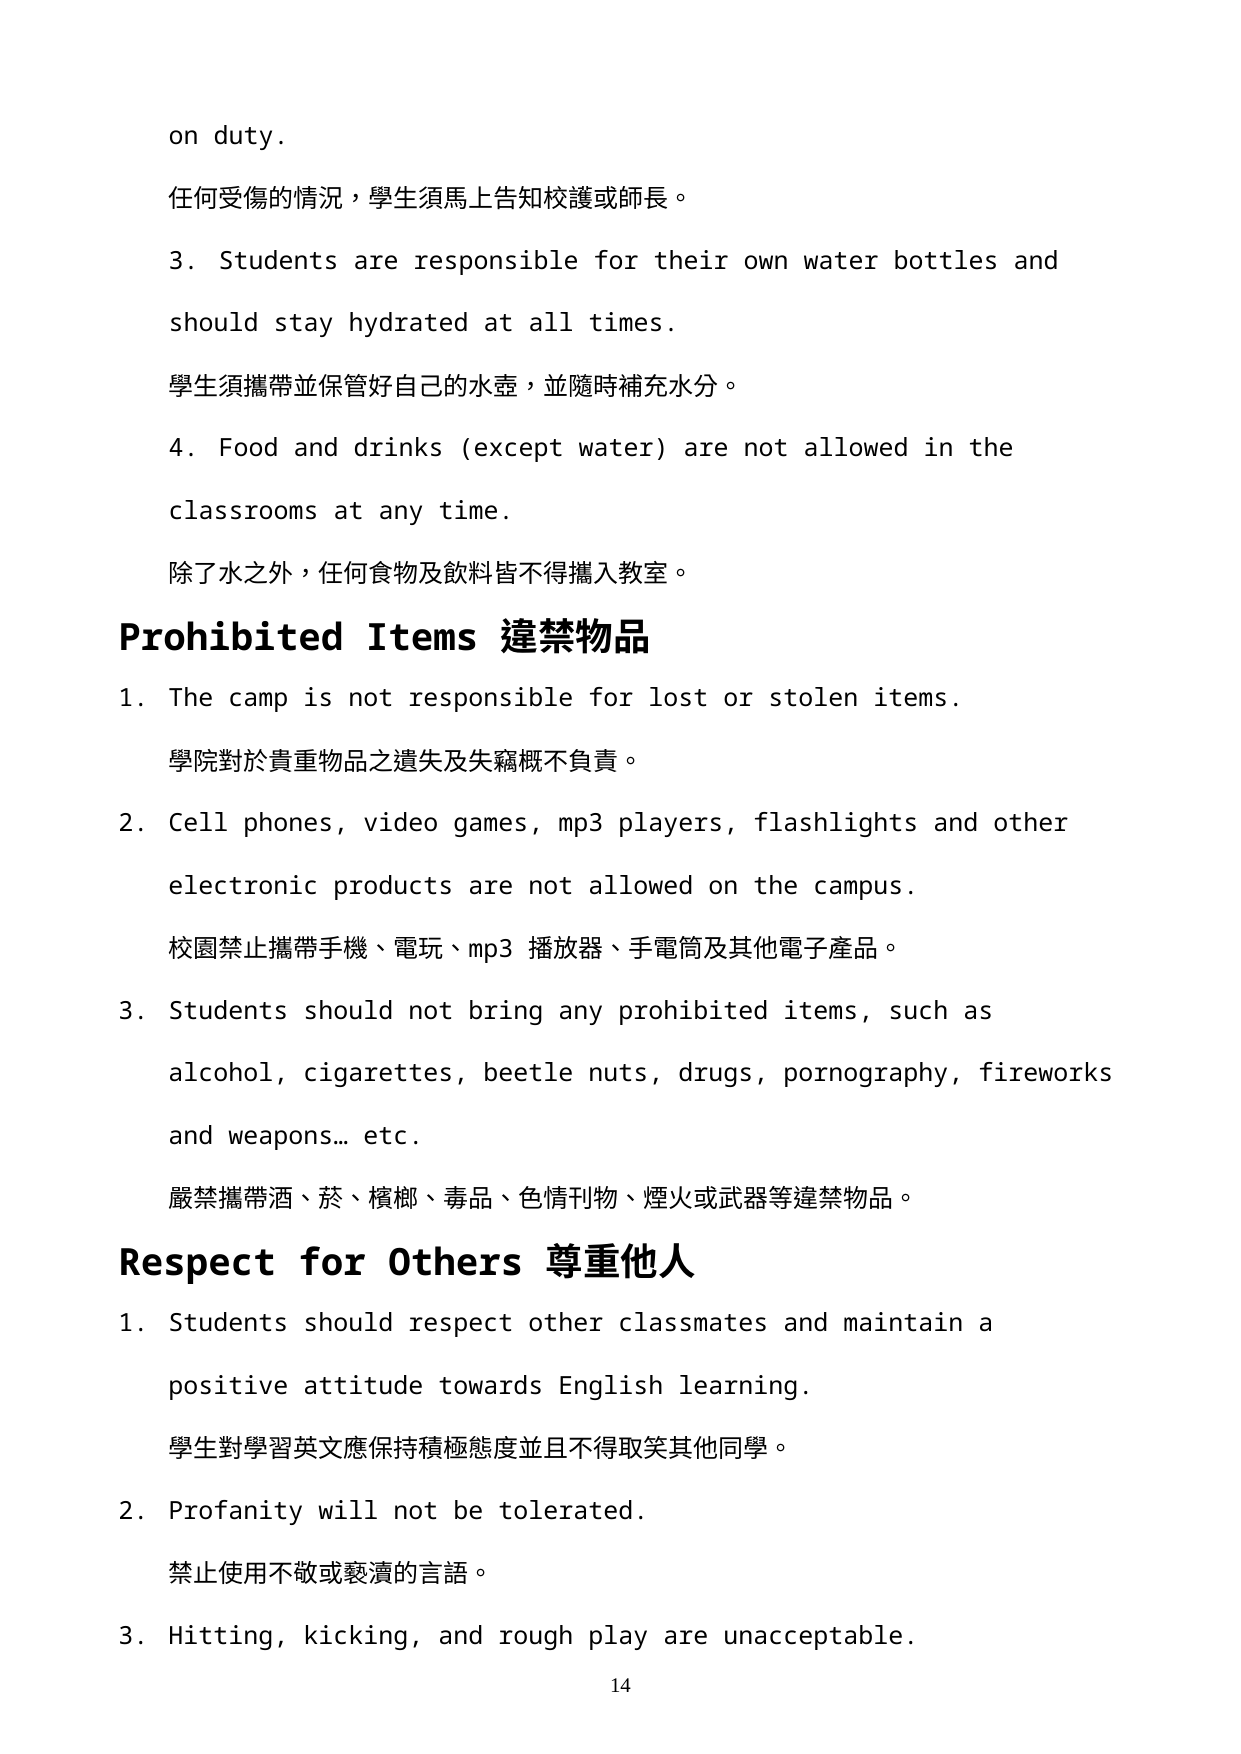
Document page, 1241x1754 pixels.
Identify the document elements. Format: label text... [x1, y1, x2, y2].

text Prohibited Items 違禁物品 [118, 593, 1122, 655]
text 學院對於貴重物品之遺失及失竊概不負責。 [168, 718, 1122, 780]
list The camp is not responsible for lost or stolen items. [118, 655, 1122, 718]
text Respect for Others 尊重他人 [118, 1218, 1122, 1280]
list Food and drinks (except water) are not allowed in the classrooms at any time. [168, 405, 1122, 530]
text 任何受傷的情況，學生須馬上告知校護或師長。 [168, 155, 1122, 218]
list on duty. [168, 93, 1122, 155]
list Students should not bring any prohibited items, such as alcohol, cigarettes, beetle nuts, drugs, pornography, fireworks and weapons… etc. [118, 968, 1122, 1155]
text 學生對學習英文應保持積極態度並且不得取笑其他同學。 [168, 1405, 1122, 1468]
text 禁止使用不敬或褻瀆的言語。 [168, 1530, 1122, 1593]
text 校園禁止攜帶手機、電玩、mp3 播放器、手電筒及其他電子產品。 [168, 905, 1122, 968]
list Students should respect other classmates and maintain a positive attitude towards English learning. [118, 1280, 1122, 1405]
list Cell phones, video games, mp3 players, flashlights and other electronic products are not allowed on the campus. [118, 780, 1122, 905]
list Profanity will not be tolerated. [118, 1468, 1122, 1530]
text 學生須攜帶並保管好自己的水壺，並隨時補充水分。 [168, 343, 1122, 405]
text 除了水之外，任何食物及飲料皆不得攜入教室。 [168, 530, 1122, 593]
list Students are responsible for their own water bottles and should stay hydrated at all times. [168, 218, 1122, 343]
list Hitting, kicking, and rough play are unacceptable. [118, 1593, 1122, 1655]
text 嚴禁攜帶酒、菸、檳榔、毒品、色情刊物、煙火或武器等違禁物品。 [168, 1155, 1122, 1218]
